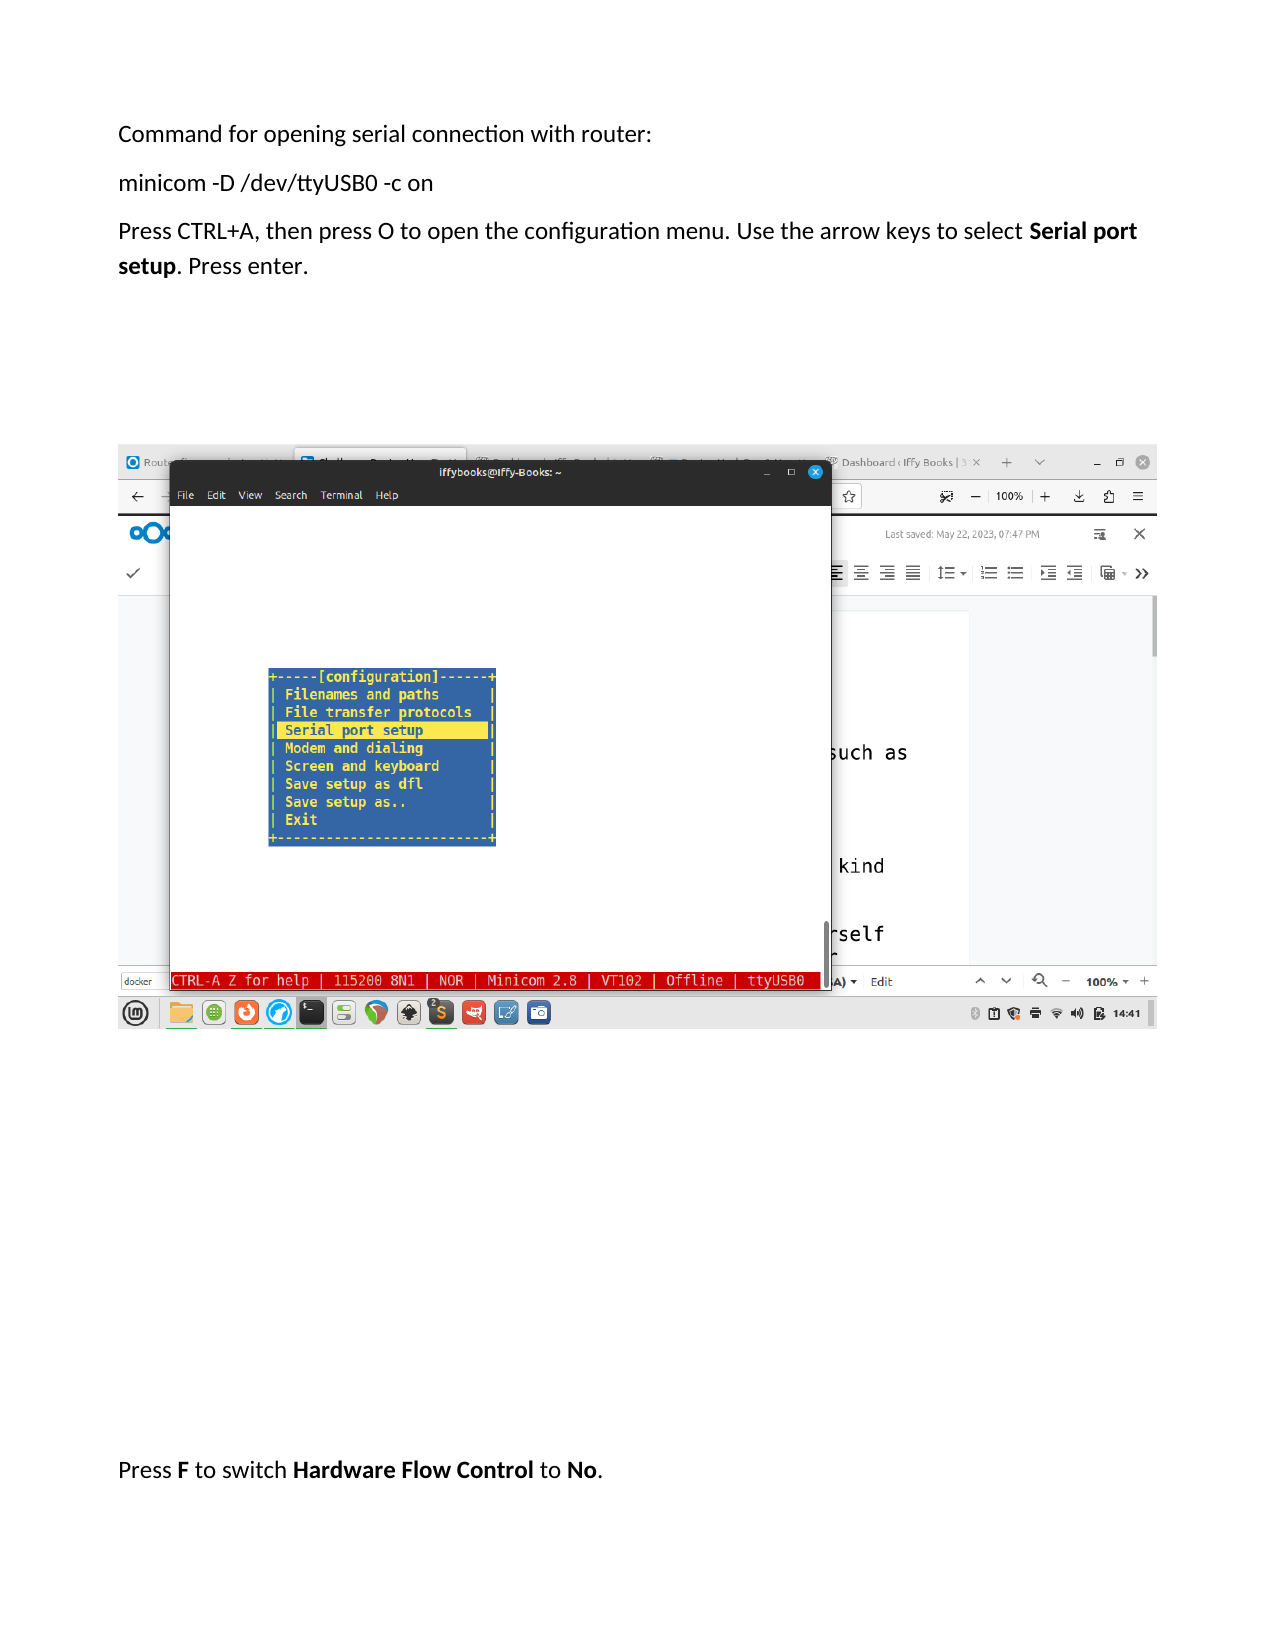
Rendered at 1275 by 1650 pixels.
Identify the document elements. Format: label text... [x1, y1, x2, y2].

picture [118, 444, 1157, 1029]
text Press F to switch Hardware Flow Control to No. [118, 1455, 1157, 1485]
text Press CTRL+A, then press O to open the configuration menu. Use the arrow keys to select Serial port setup. Press enter. [118, 215, 1157, 281]
text minicom -D /dev/ttyUSB0 -c on [118, 167, 1157, 197]
text Command for opening serial connection with router: [118, 118, 1157, 149]
